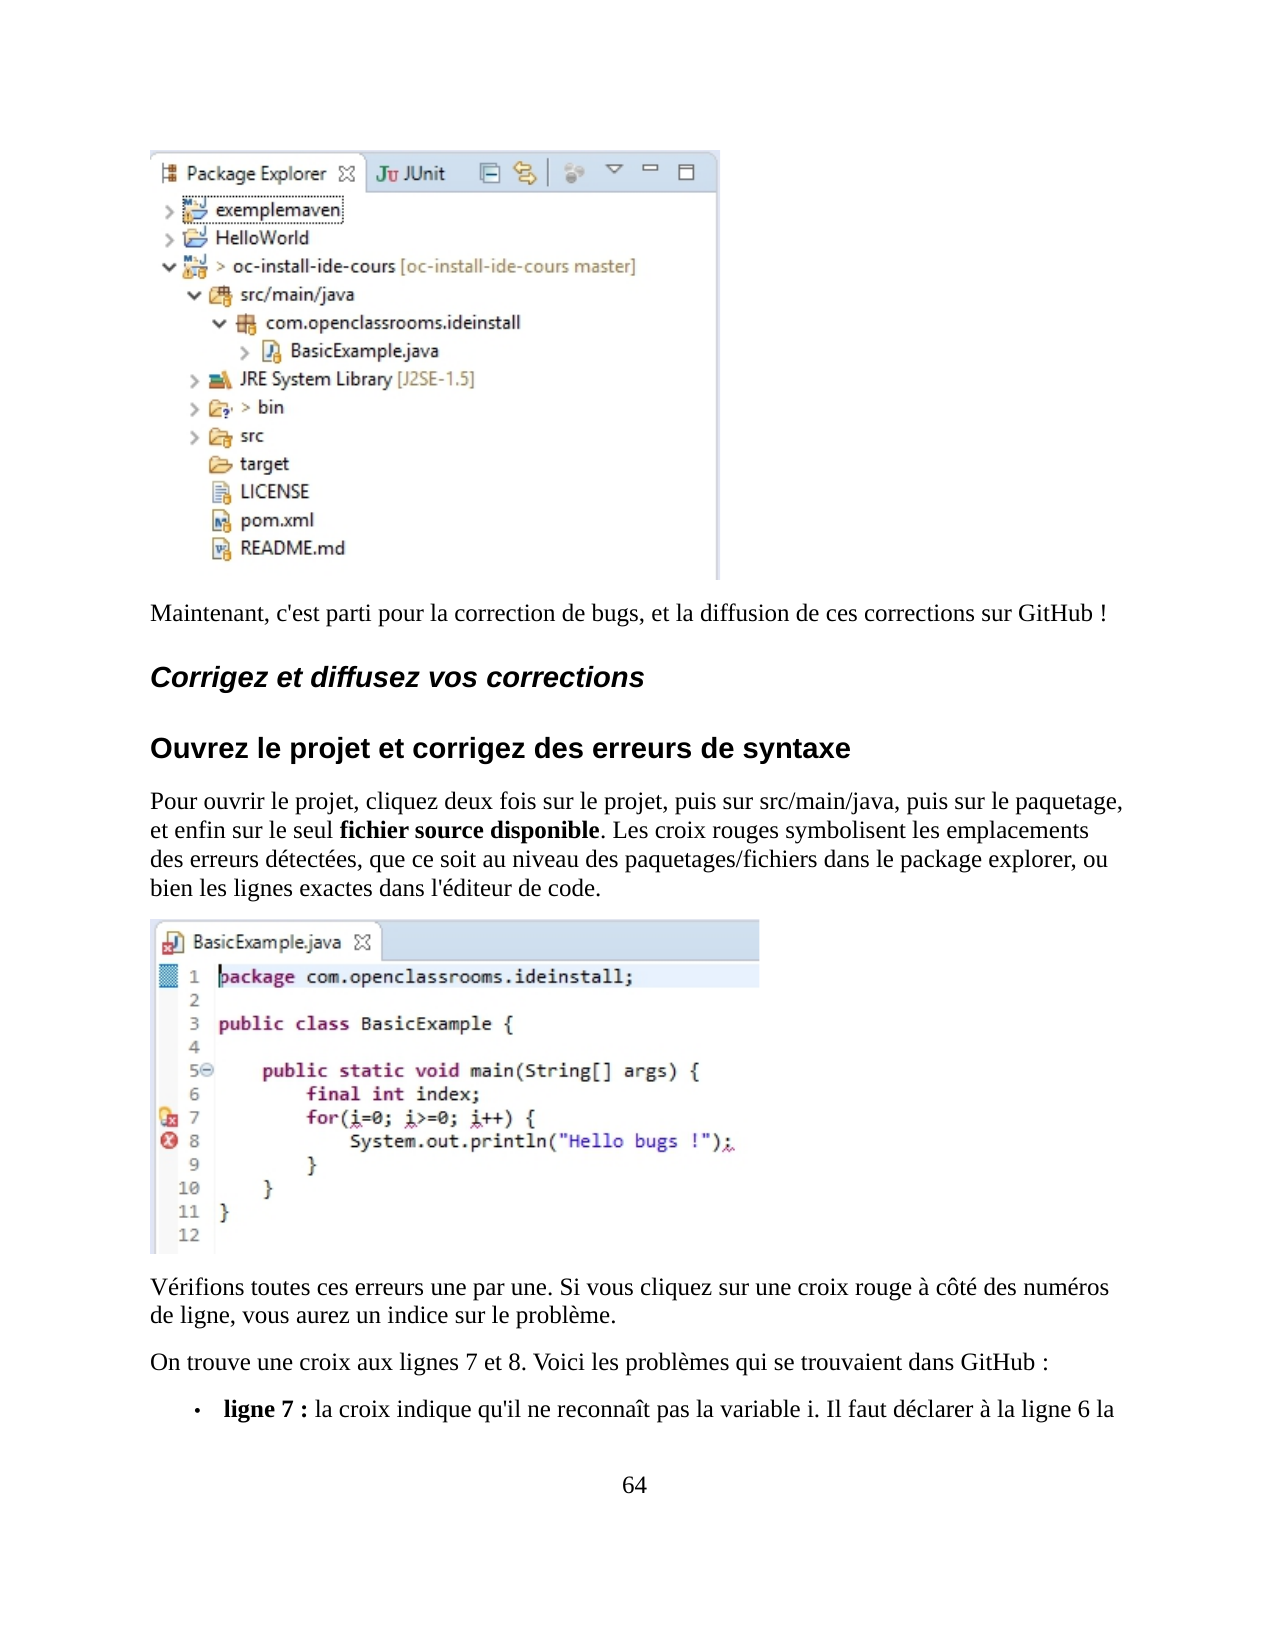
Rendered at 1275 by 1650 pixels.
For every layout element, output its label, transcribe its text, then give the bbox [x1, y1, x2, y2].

picture [150, 919, 760, 1254]
list ligne 7 : la croix indique qu'il ne reconnaît pas la variable i. Il faut déclarer à la ligne 6 la [194, 1394, 1125, 1422]
text On trouve une croix aux lignes 7 et 8. Voici les problèmes qui se trouvaient dans GitHub : [150, 1347, 1125, 1376]
text Maintenant, c'est parti pour la correction de bugs, et la diffusion de ces corrections sur GitHub ! [150, 598, 1125, 626]
subtitle Ouvrez le projet et corrigez des erreurs de syntaxe [150, 731, 1125, 765]
picture [150, 150, 721, 580]
text Vérifions toutes ces erreurs une par une. Si vous cliquez sur une croix rouge à côté des numéros de ligne, vous aurez un indice sur le problème. [150, 1272, 1125, 1329]
subtitle Corrigez et diffusez vos corrections [150, 660, 1125, 694]
text Pour ouvrir le projet, cliquez deux fois sur le projet, puis sur src/main/java, puis sur le paquetage, et enfin sur le seul fichier source disponible. Les croix rouges symbolisent les emplacements des erreurs détectées, que ce soit au niveau des paquetages/fichiers dans le package explorer, ou bien les lignes exactes dans l'éditeur de code. [150, 786, 1125, 901]
